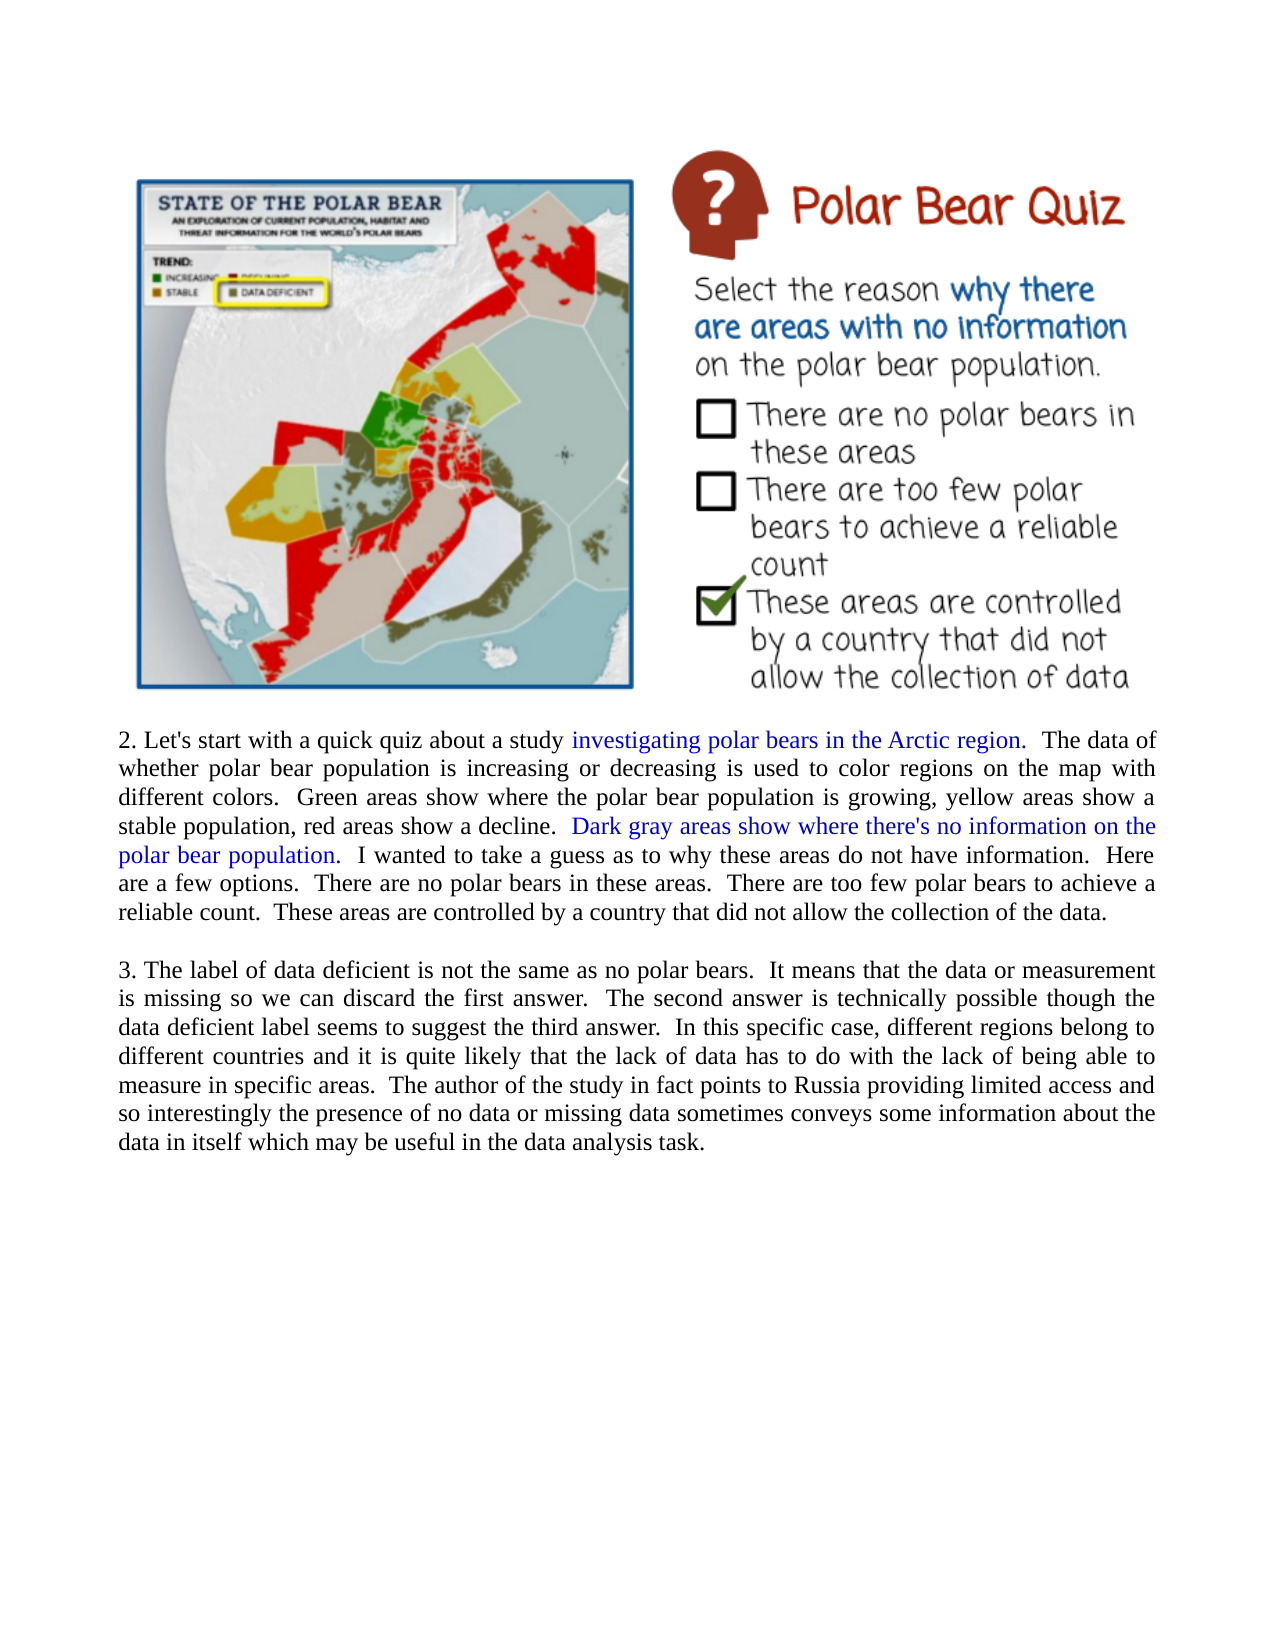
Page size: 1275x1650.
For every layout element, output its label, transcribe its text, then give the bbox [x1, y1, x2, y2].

text 3. The label of data deficient is not the same as no polar bears. It means that the data or measurement is missing so we can discard the first answer. The second answer is technically possible though the data deficient label seems to suggest the third answer. In this specific case, different regions belong to different countries and it is quite likely that the lack of data has to do with the lack of being able to measure in specific areas. The author of the study in fact points to Russia providing limited access and so interestingly the presence of no data or missing data sometimes conveys some information about the data in itself which may be useful in the data analysis task. [118, 955, 1157, 1156]
text 2. Let's start with a quick quiz about a study investigating polar bears in the Arctic region. The data of whether polar bear population is increasing or decreasing is used to color regions on the map with different colors. Green areas show where the polar bear population is growing, yellow areas show a stable population, red areas show a decline. Dark gray areas show where there's no information on the polar bear population. I wanted to take a guess as to why these areas do not have information. Here are a few options. There are no polar bears in these areas. There are too few polar bears to achieve a reliable count. These areas are controlled by a country that did not allow the collection of the data. [118, 725, 1157, 926]
picture [118, 146, 1157, 696]
